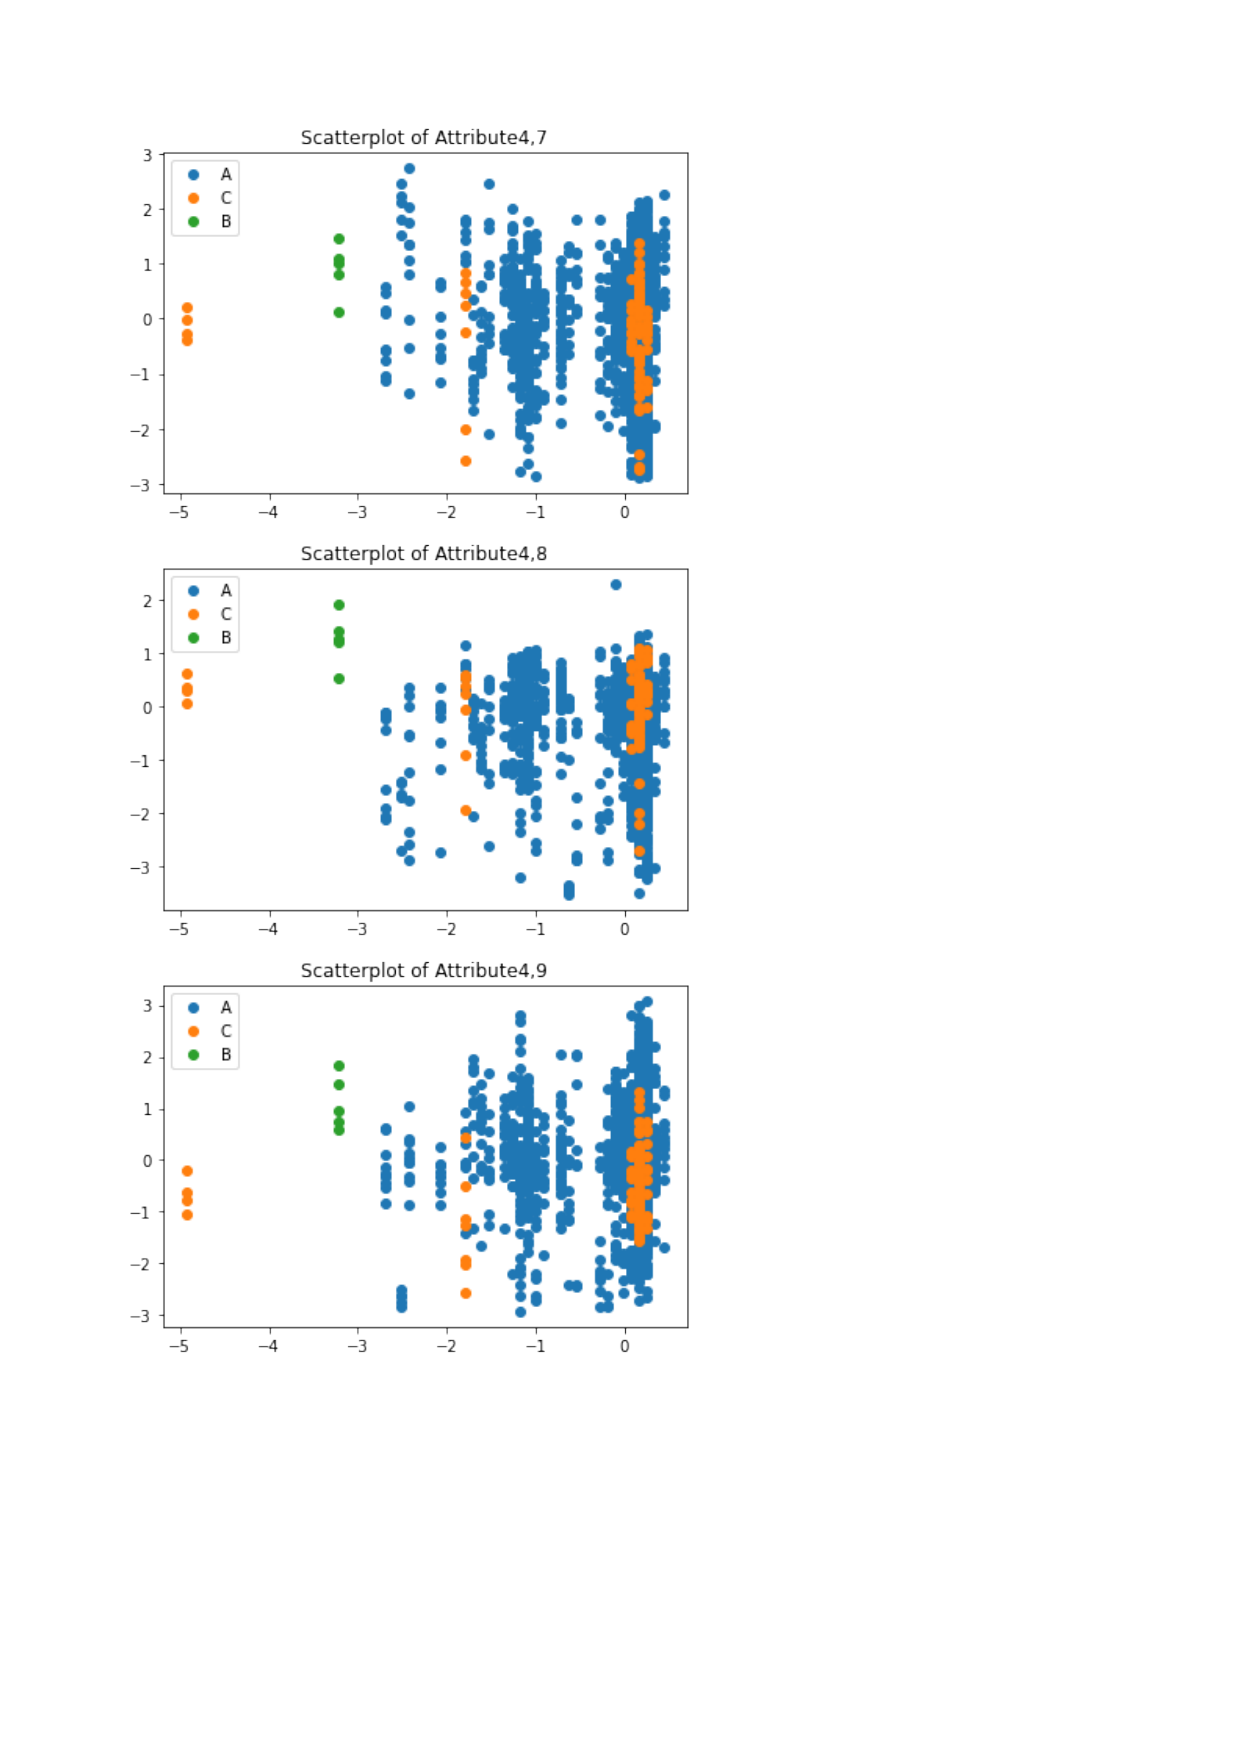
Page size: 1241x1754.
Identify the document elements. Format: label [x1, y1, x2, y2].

picture [118, 951, 697, 1365]
picture [118, 535, 697, 948]
picture [118, 118, 697, 531]
